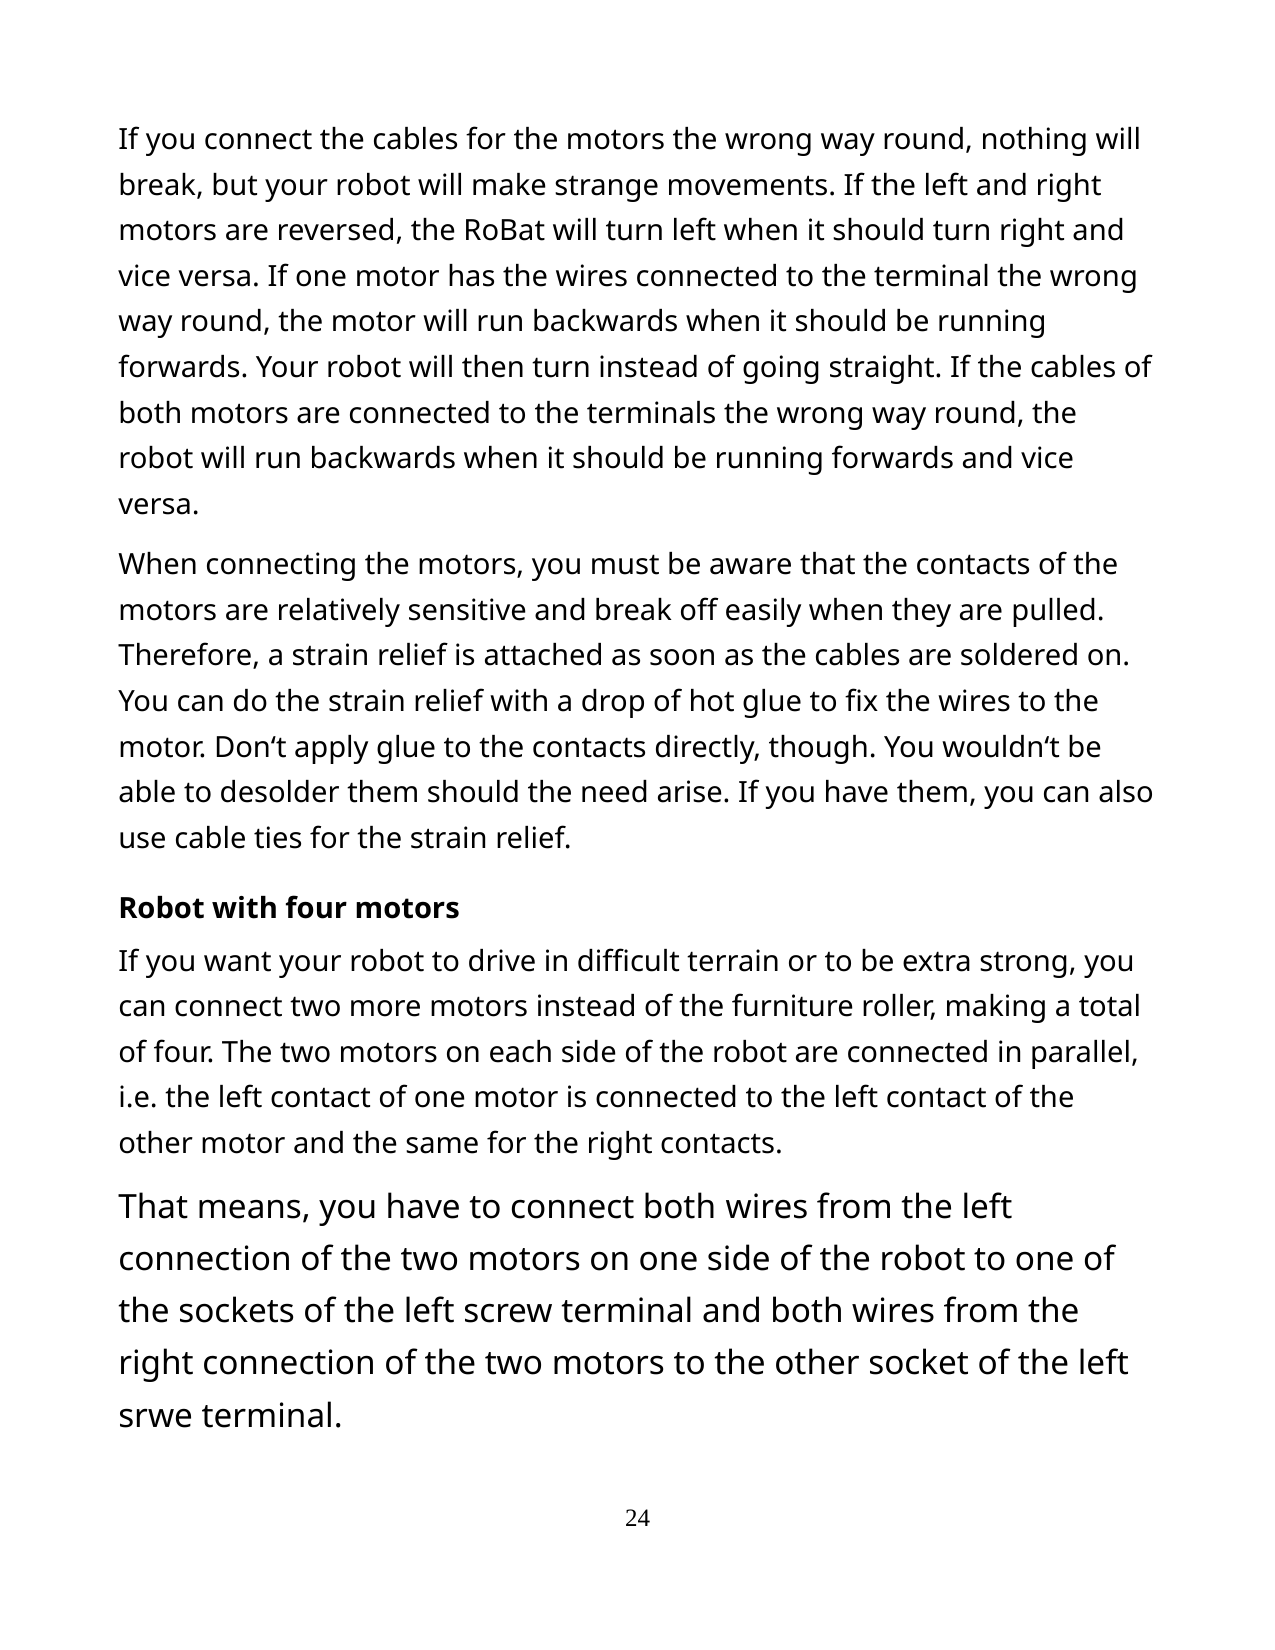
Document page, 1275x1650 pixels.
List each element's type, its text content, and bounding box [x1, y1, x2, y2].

text If you want your robot to drive in difficult terrain or to be extra strong, you can connect two more motors instead of the furniture roller, making a total of four. The two motors on each side of the robot are connected in parallel, i.e. the left contact of one motor is connected to the left contact of the other motor and the same for the right contacts. [118, 940, 1157, 1162]
text When connecting the motors, you must be aware that the contacts of the motors are relatively sensitive and break off easily when they are pulled. Therefore, a strain relief is attached as soon as the cables are soldered on. You can do the strain relief with a drop of hot glue to fix the wires to the motor. Don‘t apply glue to the contacts directly, though. You wouldn‘t be able to desolder them should the need arise. If you have them, you can also use cable ties for the strain relief. [118, 543, 1157, 857]
text That means, you have to connect both wires from the left connection of the two motors on one side of the robot to one of the sockets of the left screw terminal and both wires from the right connection of the two motors to the other socket of the left srwe terminal. [118, 1183, 1157, 1437]
text If you connect the cables for the motors the wrong way round, nothing will break, but your robot will make strange movements. If the left and right motors are reversed, the RoBat will turn left when it should turn right and vice versa. If one motor has the wires connected to the terminal the wrong way round, the motor will run backwards when it should be running forwards. Your robot will then turn instead of going straight. If the cables of both motors are connected to the terminals the wrong way round, the robot will run backwards when it should be running forwards and vice versa. [118, 118, 1157, 523]
subtitle Robot with four motors [118, 888, 1157, 927]
